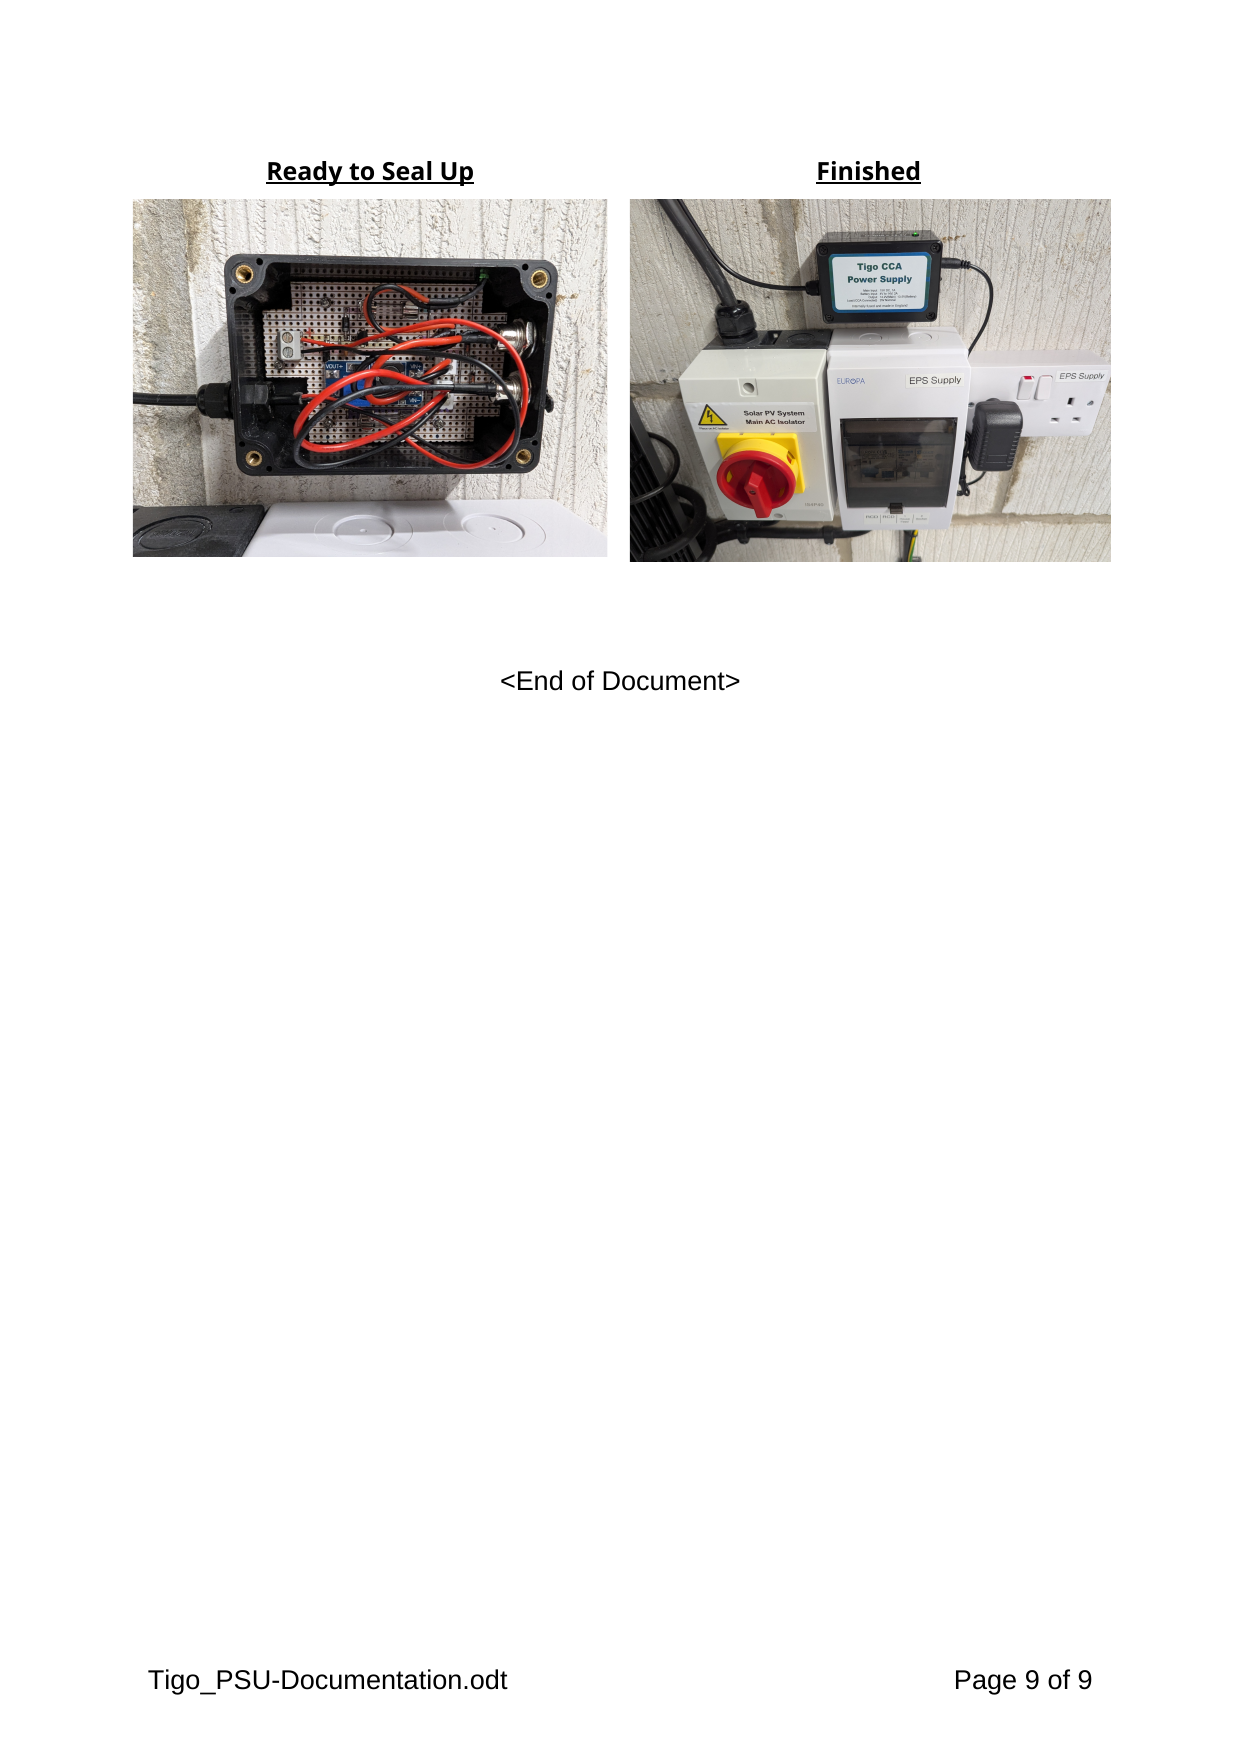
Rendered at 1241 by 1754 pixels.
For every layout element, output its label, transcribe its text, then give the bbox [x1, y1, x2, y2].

table_cell [619, 188, 1118, 573]
picture [629, 199, 1111, 562]
table_cell Ready to Seal Up [122, 118, 619, 188]
table_cell [122, 188, 619, 573]
text <End of Document> [148, 665, 1093, 696]
picture [132, 199, 608, 557]
table_cell Finished [619, 118, 1118, 188]
